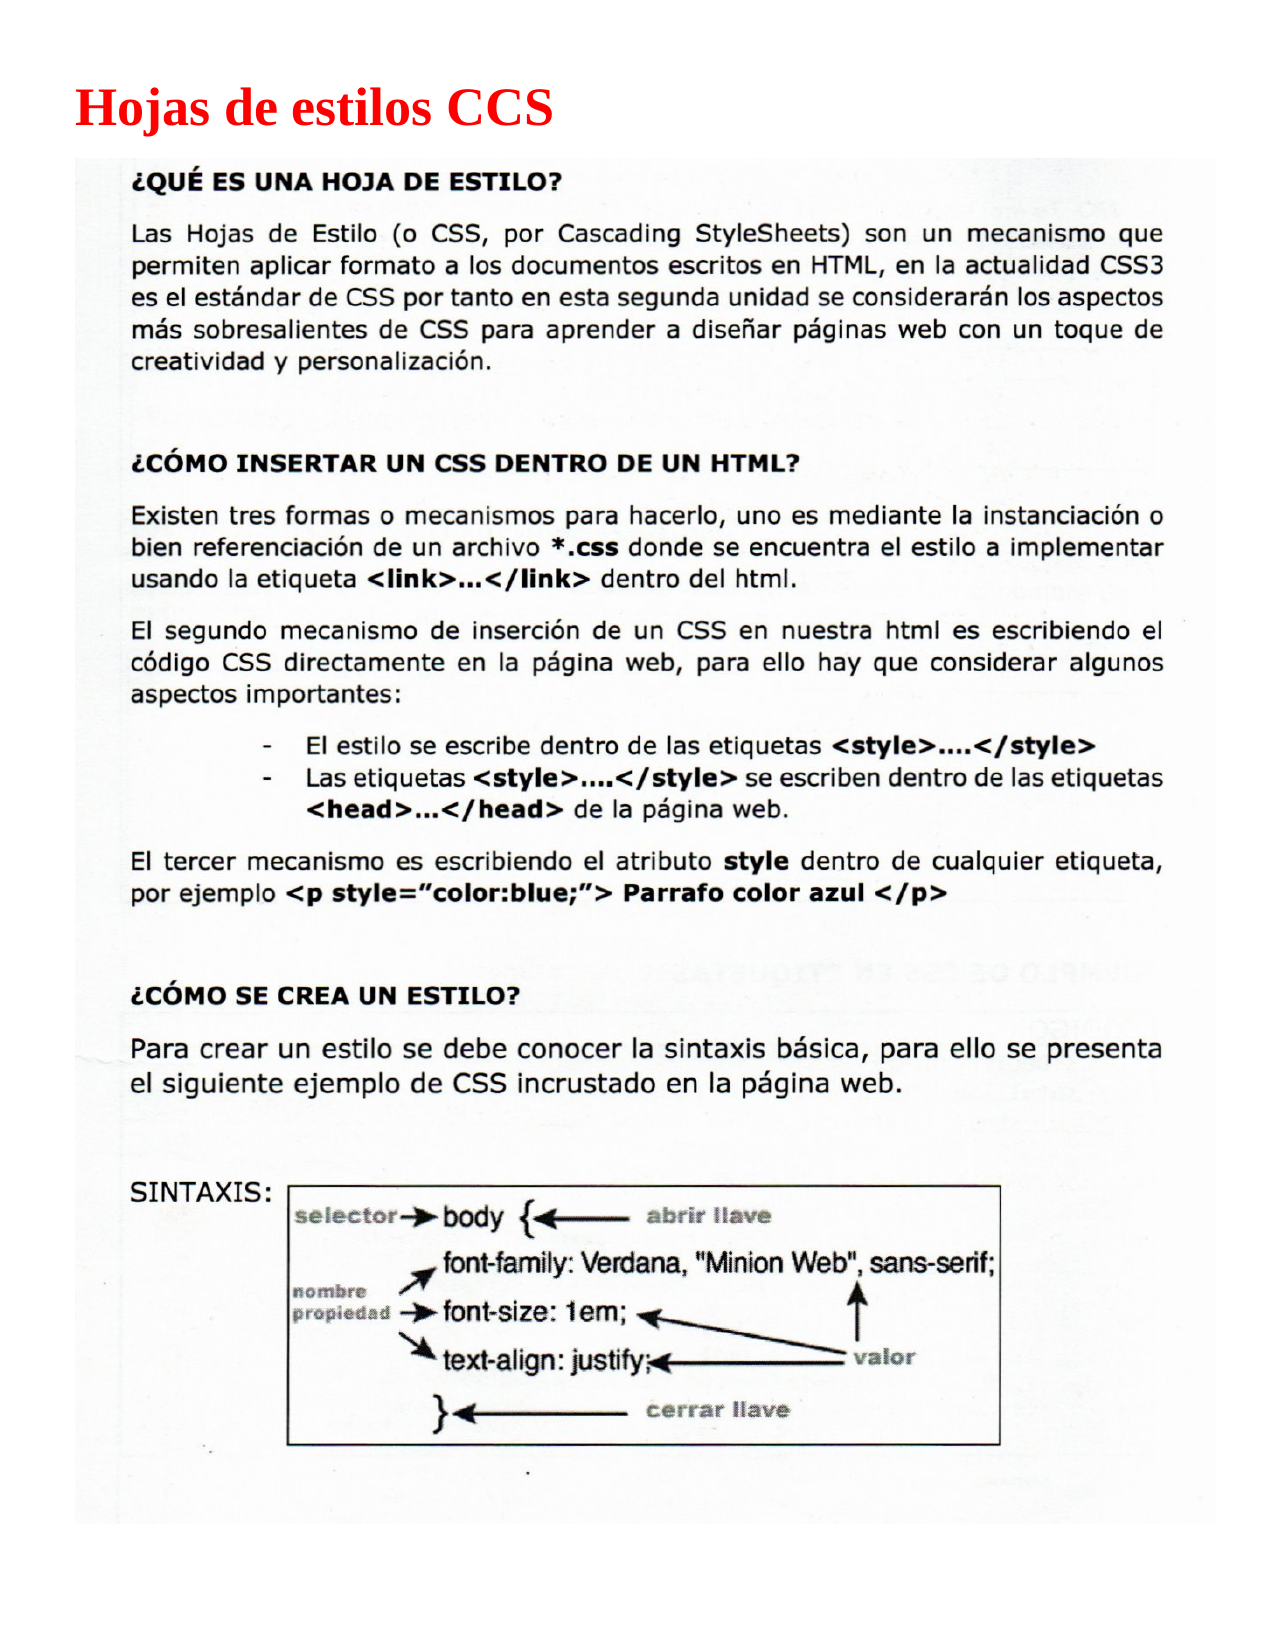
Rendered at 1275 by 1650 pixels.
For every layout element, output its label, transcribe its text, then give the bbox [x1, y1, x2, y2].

picture [75, 158, 1216, 1524]
text Hojas de estilos CCS [75, 75, 1200, 137]
